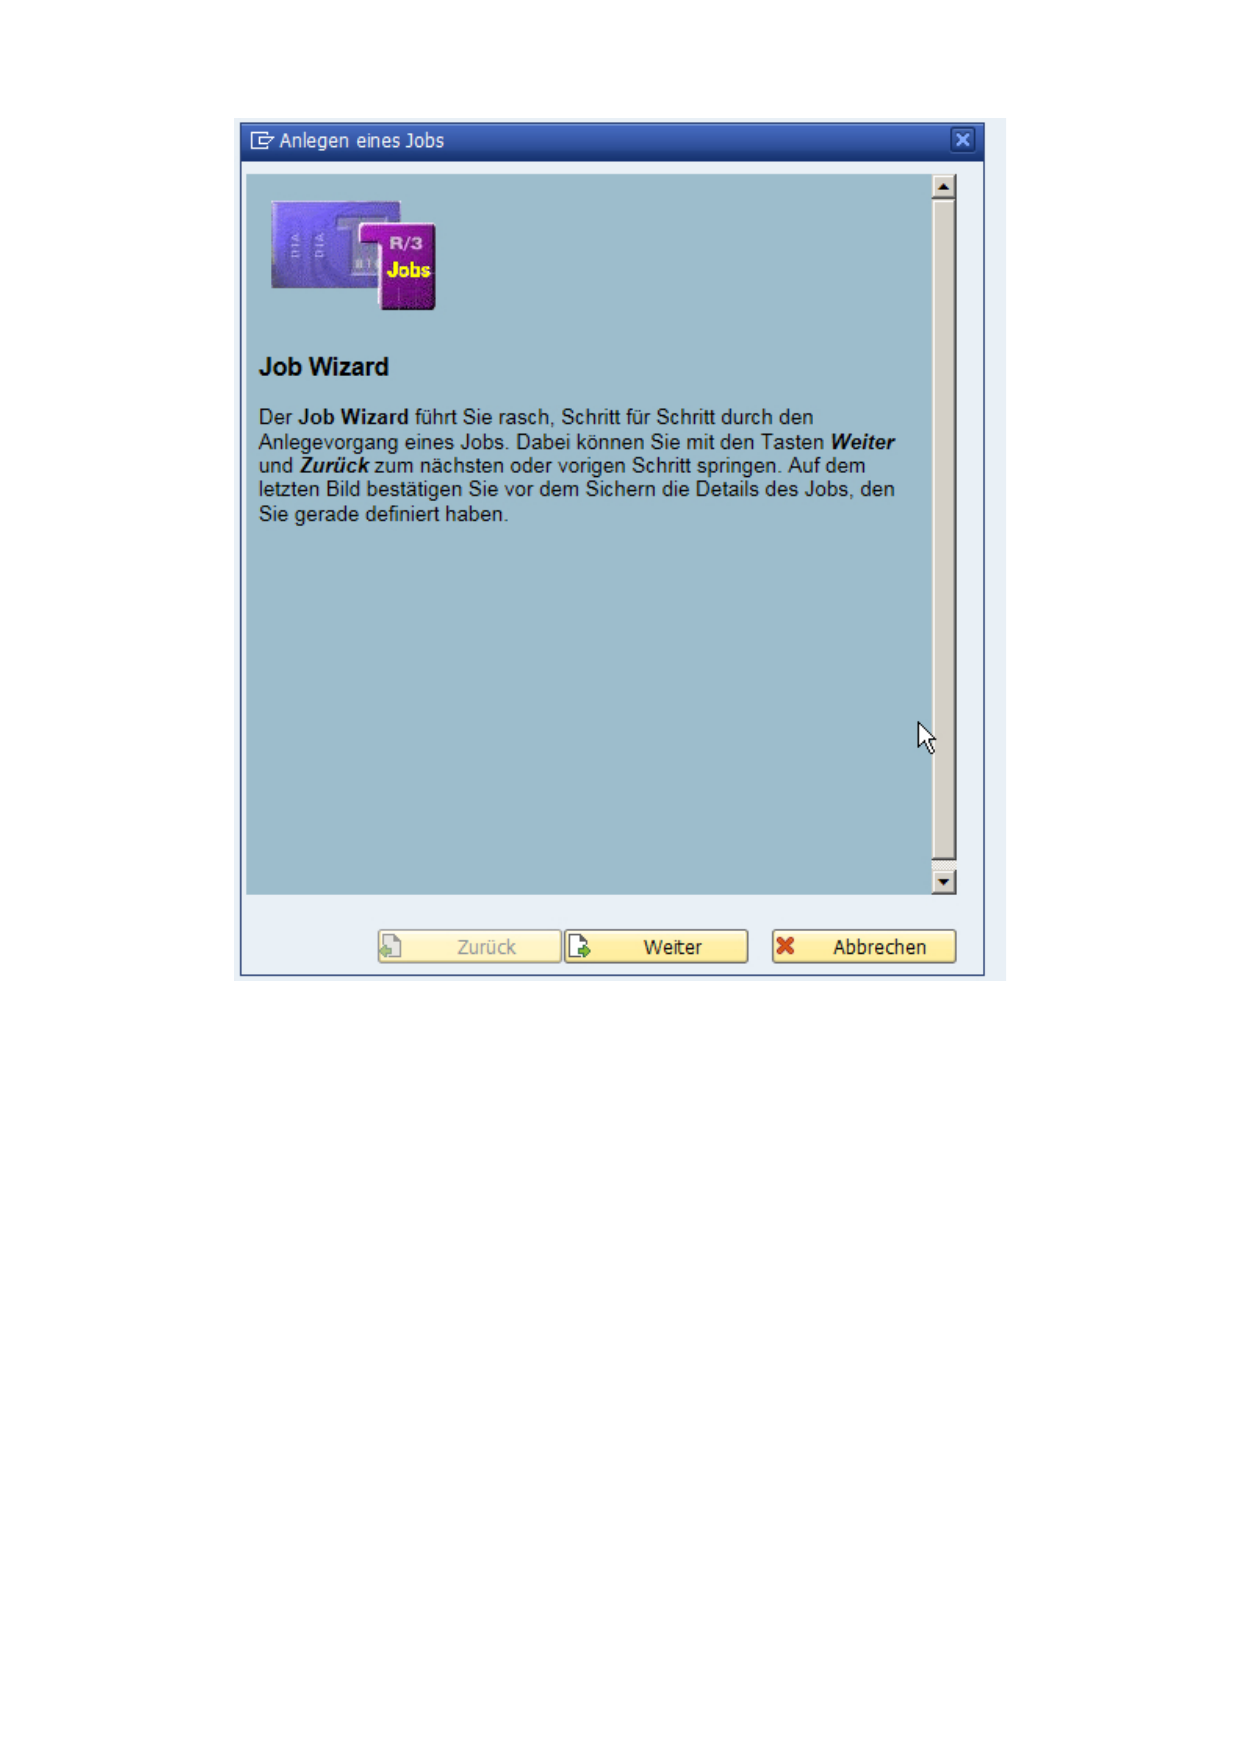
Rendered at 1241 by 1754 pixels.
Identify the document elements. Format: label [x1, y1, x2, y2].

picture [234, 118, 1007, 981]
